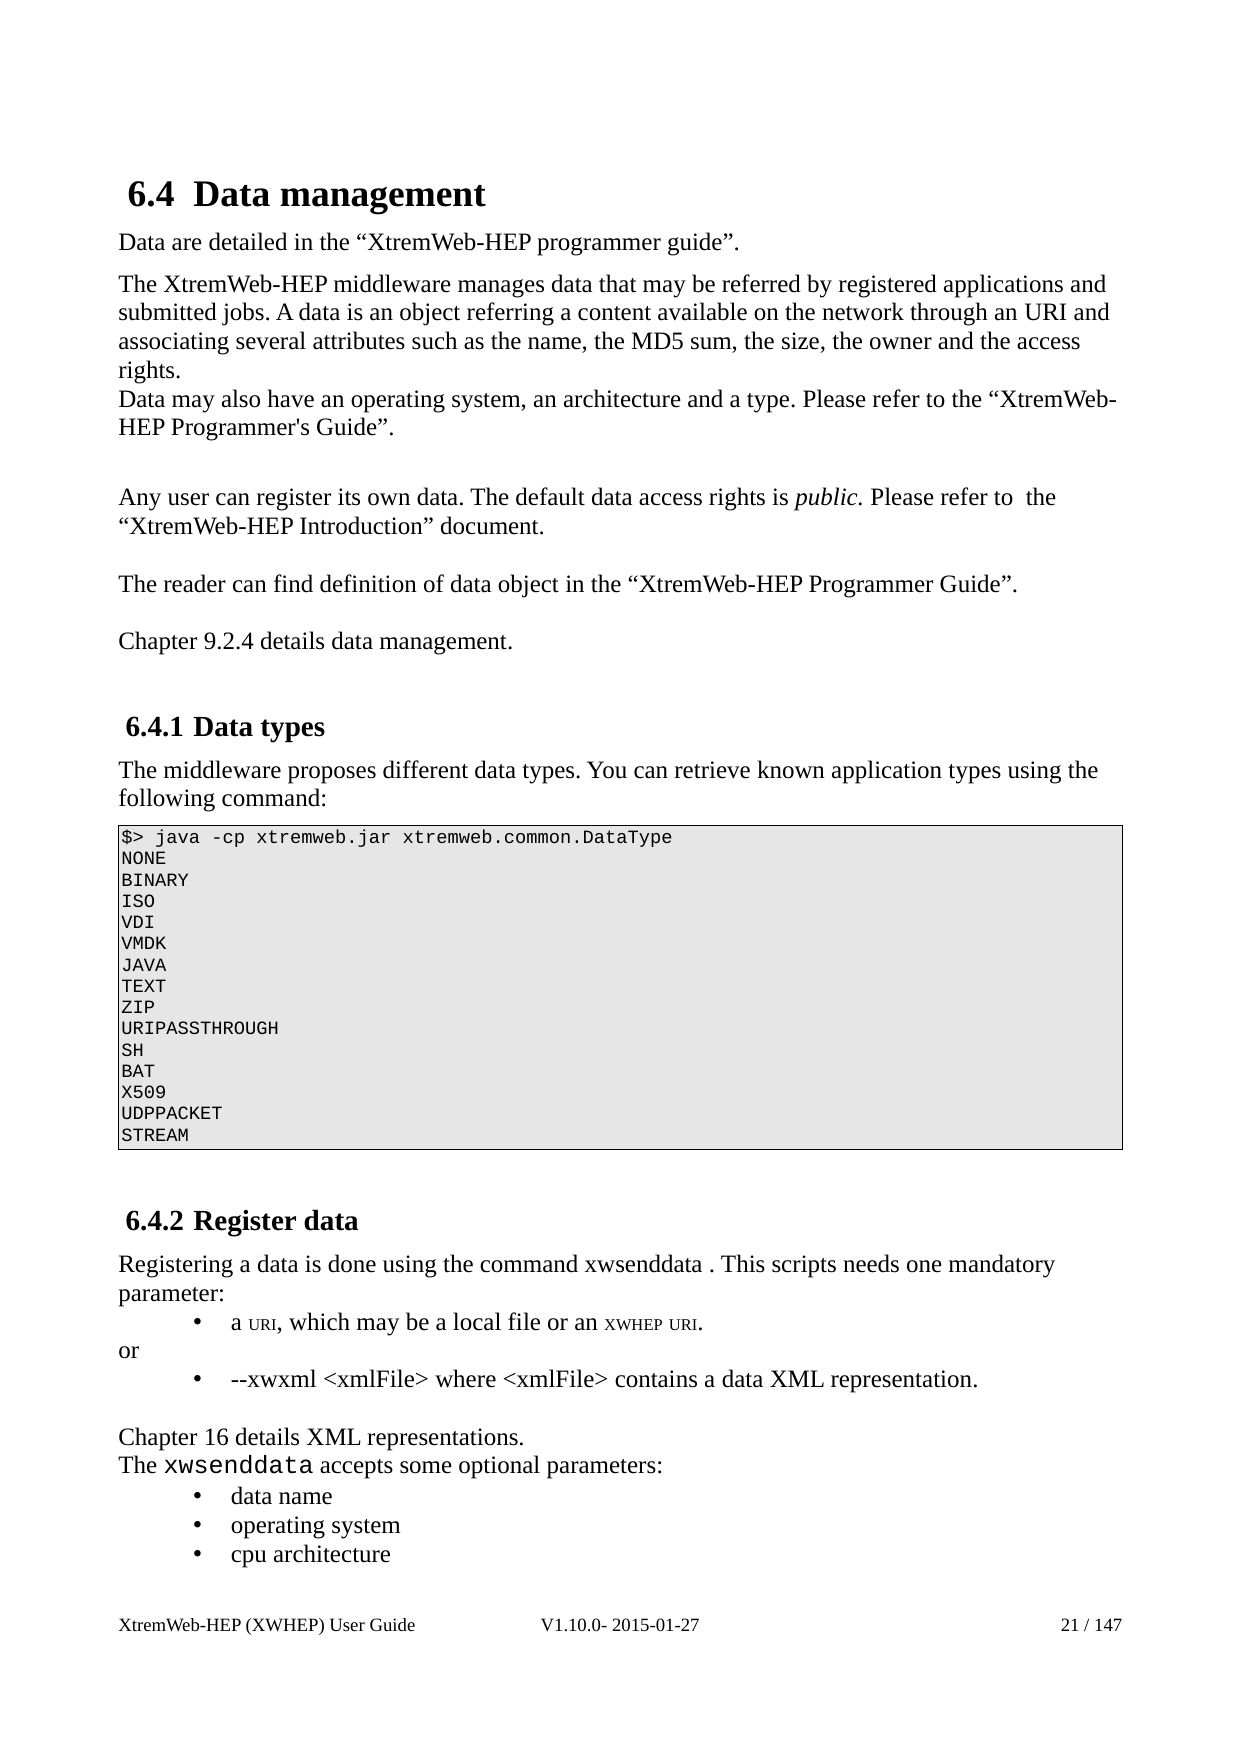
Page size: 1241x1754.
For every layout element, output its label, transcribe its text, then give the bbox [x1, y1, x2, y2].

text BINARY [119, 867, 1122, 888]
text Chapter 9.2.4 details data management. [118, 626, 1122, 655]
text SH [119, 1037, 1122, 1058]
text TEXT [119, 973, 1122, 995]
text JAVA [119, 952, 1122, 973]
text Chapter 16 details XML representations. [118, 1422, 1122, 1451]
text $> java -cp xtremweb.jar xtremweb.common.DataType [119, 826, 1122, 846]
text STREAM [119, 1122, 1122, 1149]
text VDI [119, 910, 1122, 931]
list --xwxml <xmlFile> where <xmlFile> contains a data XML representation. [193, 1364, 1122, 1393]
text NONE [119, 846, 1122, 867]
text BAT [119, 1058, 1122, 1080]
text UDPPACKET [119, 1101, 1122, 1122]
text The middleware proposes different data types. You can retrieve known application types using the following command: [118, 755, 1122, 812]
list operating system [193, 1510, 1122, 1539]
text VMDK [119, 931, 1122, 952]
text Data are detailed in the “XtremWeb-HEP programmer guide”. [118, 227, 1122, 256]
list cpu architecture [193, 1539, 1122, 1568]
list a uri, which may be a local file or an xwhep uri. [193, 1307, 1122, 1336]
text The XtremWeb-HEP middleware manages data that may be referred by registered applications and submitted jobs. A data is an object referring a content available on the network through an URI and associating several attributes such as the name, the MD5 sum, the size, the owner and the access rights. [118, 269, 1122, 384]
text Registering a data is done using the command xwsenddata . This scripts needs one mandatory parameter: [118, 1249, 1122, 1307]
subtitle Data management [118, 172, 1122, 215]
text ISO [119, 888, 1122, 910]
text X509 [119, 1080, 1122, 1101]
subtitle Data types [118, 709, 1122, 742]
text ZIP [119, 995, 1122, 1016]
text URIPASSTHROUGH [119, 1016, 1122, 1037]
text The reader can find definition of data object in the “XtremWeb-HEP Programmer Guide”. [118, 569, 1122, 597]
text The xwsenddata accepts some optional parameters: [118, 1451, 1122, 1481]
text or [118, 1336, 1122, 1364]
list data name [193, 1481, 1122, 1510]
text Data may also have an operating system, an architecture and a type. Please refer to the “XtremWeb- HEP Programmer's Guide”. [118, 384, 1122, 441]
subtitle Register data [118, 1203, 1122, 1237]
text Any user can register its own data. The default data access rights is public. Please refer to the “XtremWeb-HEP Introduction” document. [118, 482, 1122, 540]
